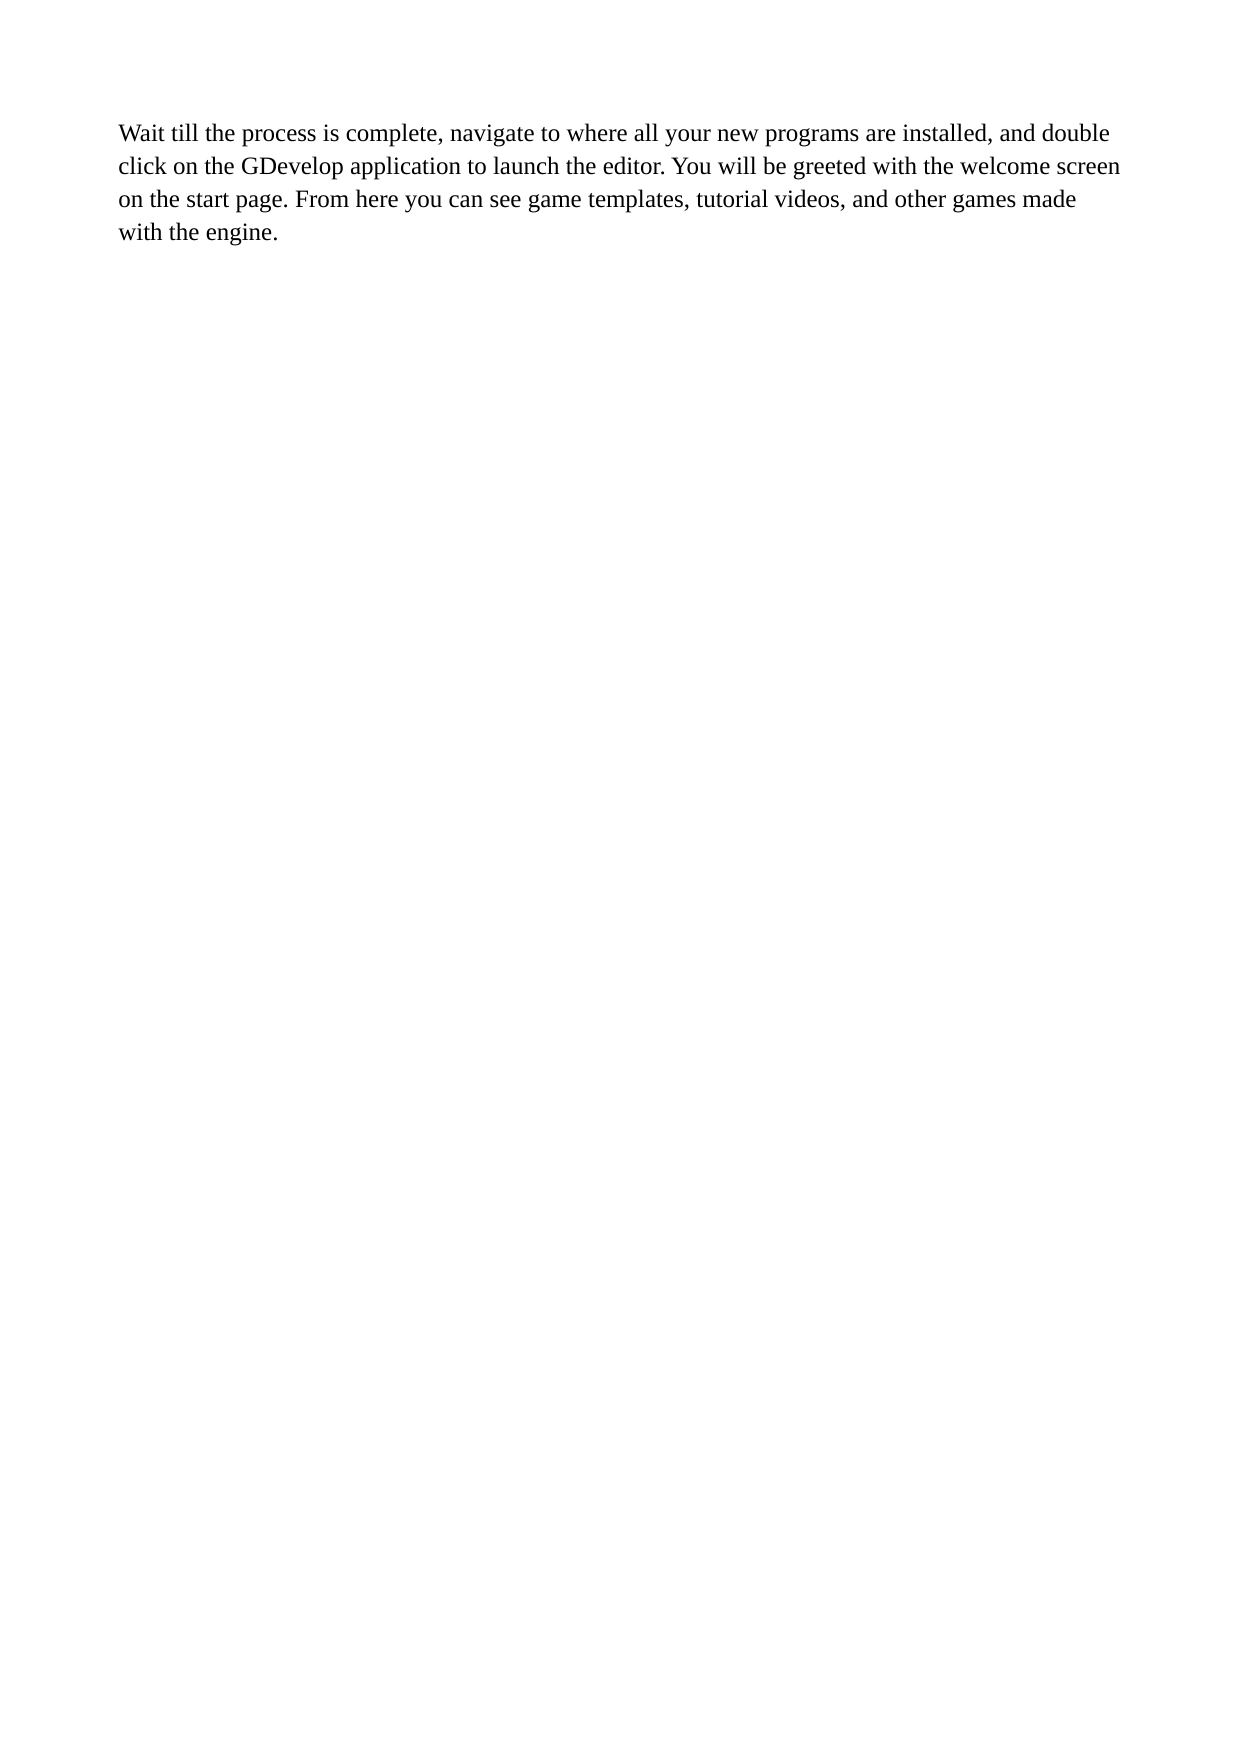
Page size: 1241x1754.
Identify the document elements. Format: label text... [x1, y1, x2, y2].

text Wait till the process is complete, navigate to where all your new programs are installed, and double click on the GDevelop application to launch the editor. You will be greeted with the welcome screen on the start page. From here you can see game templates, tutorial videos, and other games made with the engine. [118, 118, 1122, 246]
